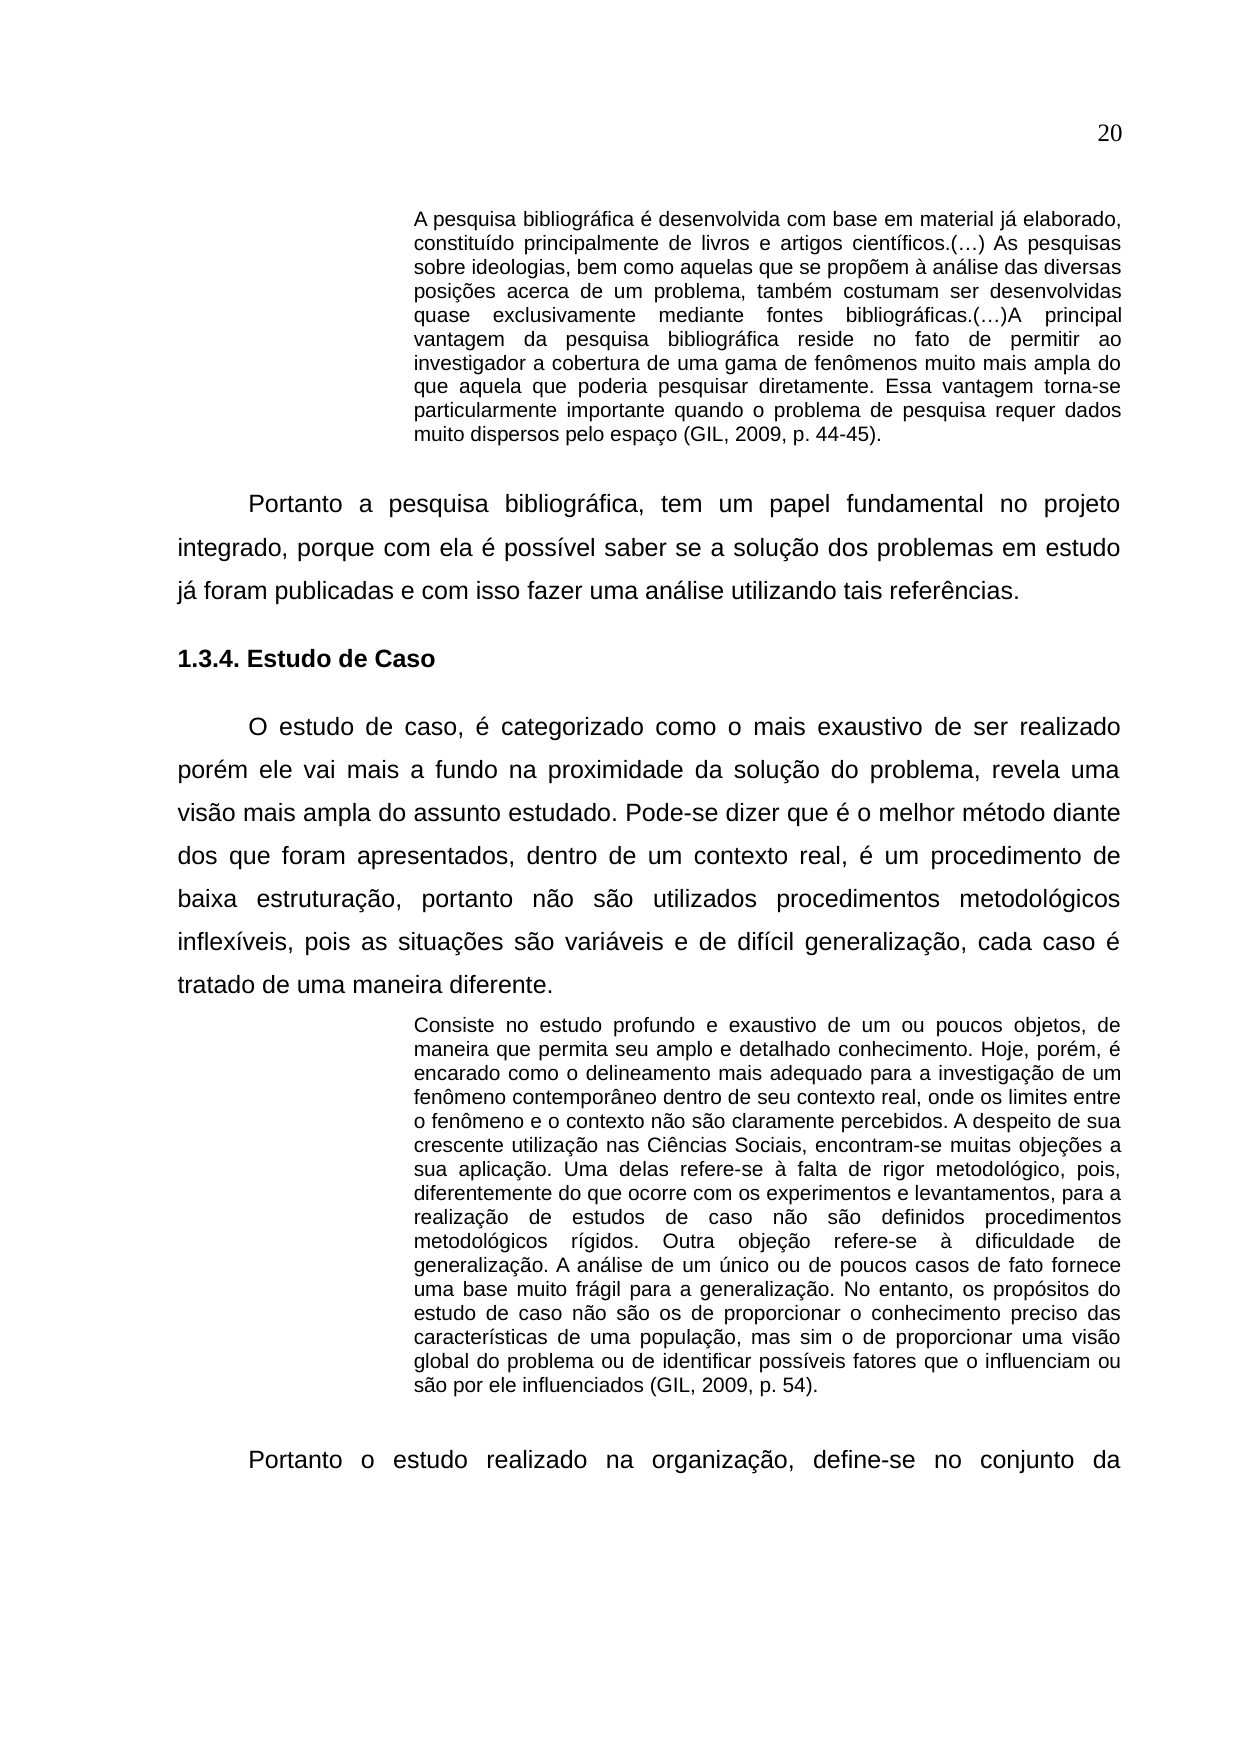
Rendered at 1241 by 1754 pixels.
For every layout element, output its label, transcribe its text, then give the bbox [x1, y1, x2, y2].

text Consiste no estudo profundo e exaustivo de um ou poucos objetos, de maneira que permita seu amplo e detalhado conhecimento. Hoje, porém, é encarado como o delineamento mais adequado para a investigação de um fenômeno contemporâneo dentro de seu contexto real, onde os limites entre o fenômeno e o contexto não são claramente percebidos. A despeito de sua crescente utilização nas Ciências Sociais, encontram-se muitas objeções a sua aplicação. Uma delas refere-se à falta de rigor metodológico, pois, diferentemente do que ocorre com os experimentos e levantamentos, para a realização de estudos de caso não são definidos procedimentos metodológicos rígidos. Outra objeção refere-se à dificuldade de generalização. A análise de um único ou de poucos casos de fato fornece uma base muito frágil para a generalização. No entanto, os propósitos do estudo de caso não são os de proporcionar o conhecimento preciso das características de uma população, mas sim o de proporcionar uma visão global do problema ou de identificar possíveis fatores que o influenciam ou são por ele influenciados (GIL, 2009, p. 54). [413, 1013, 1122, 1397]
text O estudo de caso, é categorizado como o mais exaustivo de ser realizado porém ele vai mais a fundo na proximidade da solução do problema, revela uma visão mais ampla do assunto estudado. Pode-se dizer que é o melhor método diante dos que foram apresentados, dentro de um contexto real, é um procedimento de baixa estruturação, portanto não são utilizados procedimentos metodológicos inflexíveis, pois as situações são variáveis e de difícil generalização, cada caso é tratado de uma maneira diferente. [177, 711, 1122, 999]
text A pesquisa bibliográfica é desenvolvida com base em material já elaborado, constituído principalmente de livros e artigos científicos.(…) As pesquisas sobre ideologias, bem como aquelas que se propõem à análise das diversas posições acerca de um problema, também costumam ser desenvolvidas quase exclusivamente mediante fontes bibliográficas.(…)A principal vantagem da pesquisa bibliográfica reside no fato de permitir ao investigador a cobertura de uma gama de fenômenos muito mais ampla do que aquela que poderia pesquisar diretamente. Essa vantagem torna-se particularmente importante quando o problema de pesquisa requer dados muito dispersos pelo espaço (GIL, 2009, p. 44-45). [413, 207, 1122, 446]
subtitle 1.3.4. Estudo de Caso [177, 643, 1122, 672]
text Portanto a pesquisa bibliográfica, tem um papel fundamental no projeto integrado, porque com ela é possível saber se a solução dos problemas em estudo já foram publicadas e com isso fazer uma análise utilizando tais referências. [177, 489, 1122, 604]
text Portanto o estudo realizado na organização, define-se no conjunto da [177, 1444, 1122, 1473]
